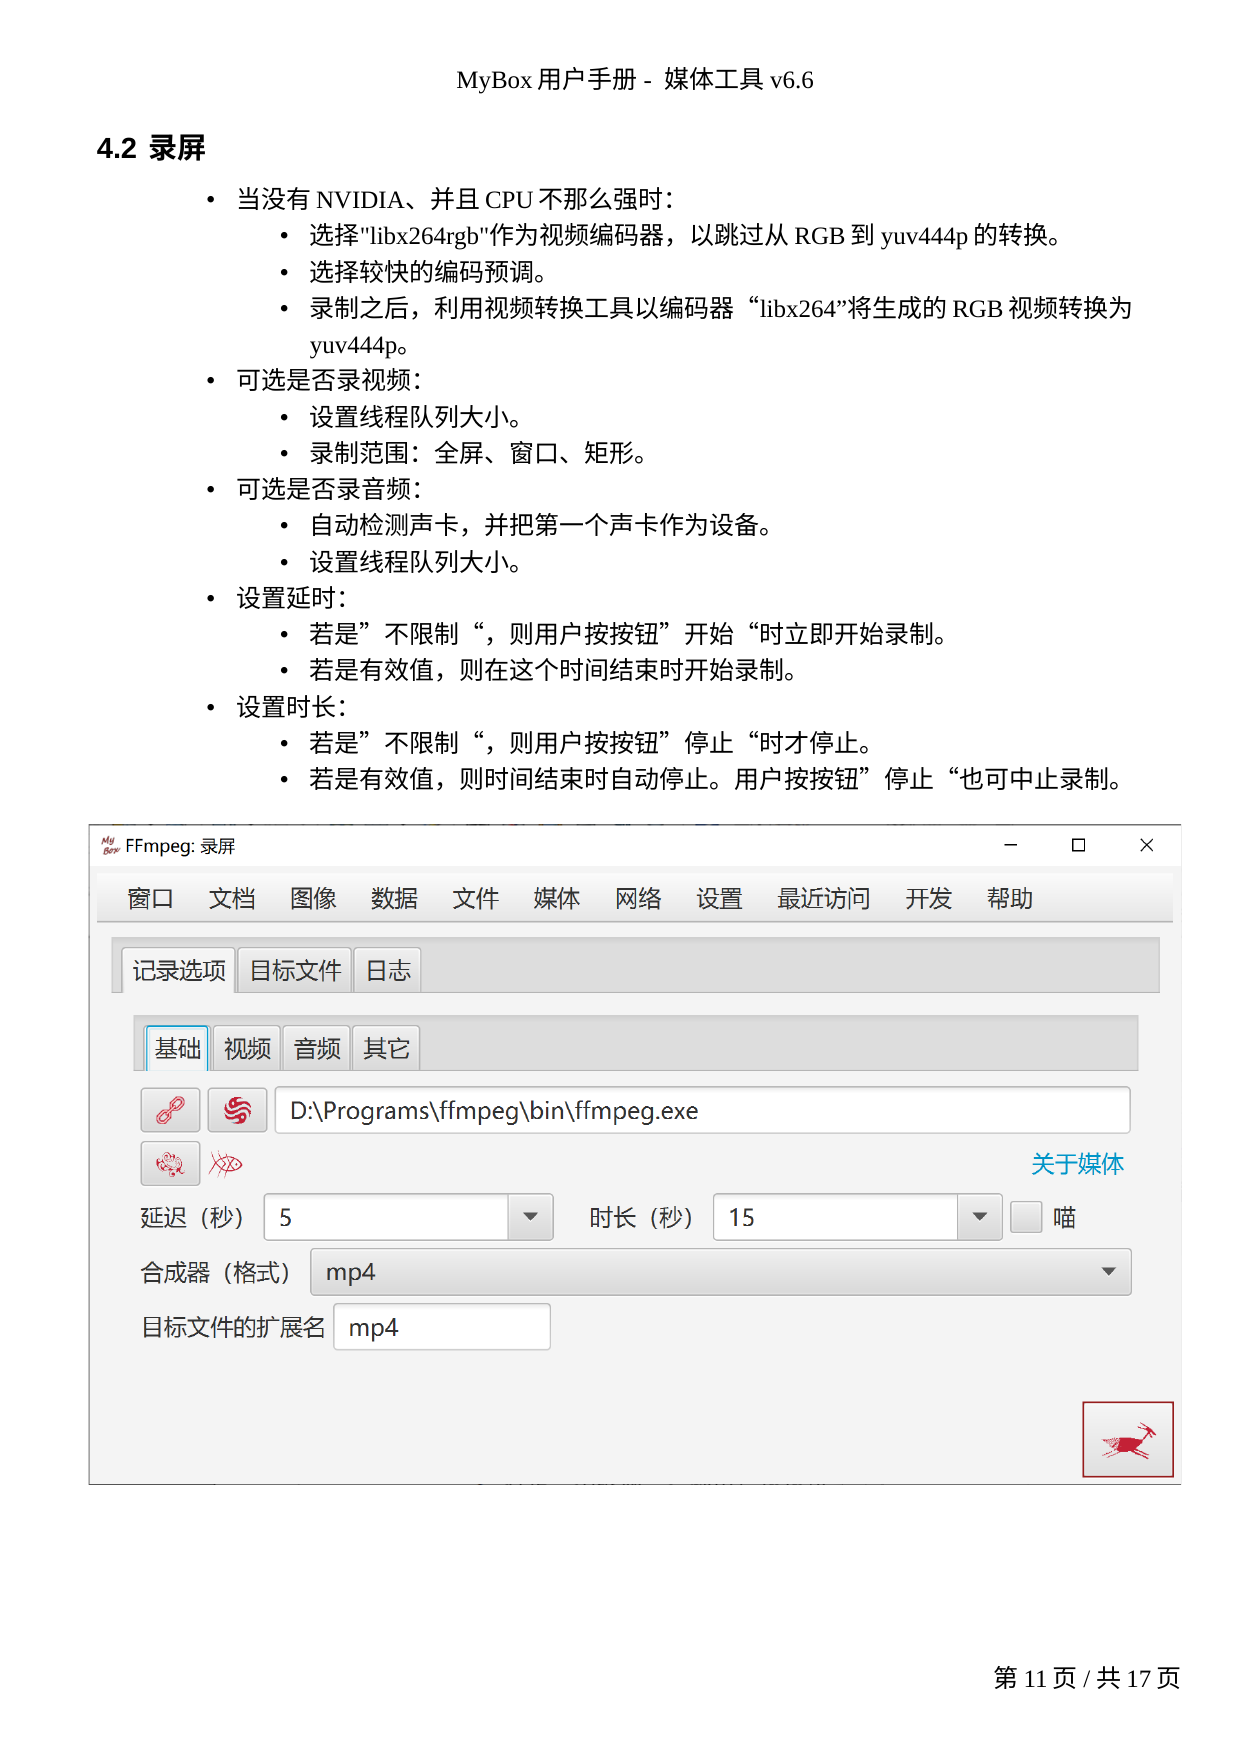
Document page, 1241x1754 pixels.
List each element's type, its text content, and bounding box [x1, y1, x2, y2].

picture [88, 824, 1182, 1485]
list 录制范围：全屏、窗口、矩形。 [280, 433, 1181, 469]
list 若是有效值，则在这个时间结束时开始录制。 [280, 651, 1181, 687]
list 若是有效值，则时间结束时自动停止。用户按按钮”停止“也可中止录制。 [280, 759, 1181, 796]
list 设置线程队列大小。 [280, 397, 1181, 433]
list 录制之后，利用视频转换工具以编码器“libx264”将生成的RGB视频转换为yuv444p。 [280, 288, 1181, 361]
list 设置时长： [206, 687, 1181, 723]
list 设置线程队列大小。 [280, 542, 1181, 578]
list 可选是否录音频： [206, 469, 1181, 506]
list 选择"libx264rgb"作为视频编码器，以跳过从RGB到yuv444p的转换。 [280, 216, 1181, 252]
list 若是”不限制“，则用户按按钮”停止“时才停止。 [280, 723, 1181, 759]
list 设置延时： [206, 578, 1181, 614]
list 若是”不限制“，则用户按按钮”开始“时立即开始录制。 [280, 614, 1181, 651]
subtitle 录屏 [88, 125, 1181, 167]
list 可选是否录视频： [206, 361, 1181, 397]
list 选择较快的编码预调。 [280, 252, 1181, 288]
list 当没有NVIDIA、并且CPU不那么强时： [206, 179, 1181, 216]
list 自动检测声卡，并把第一个声卡作为设备。 [280, 506, 1181, 542]
